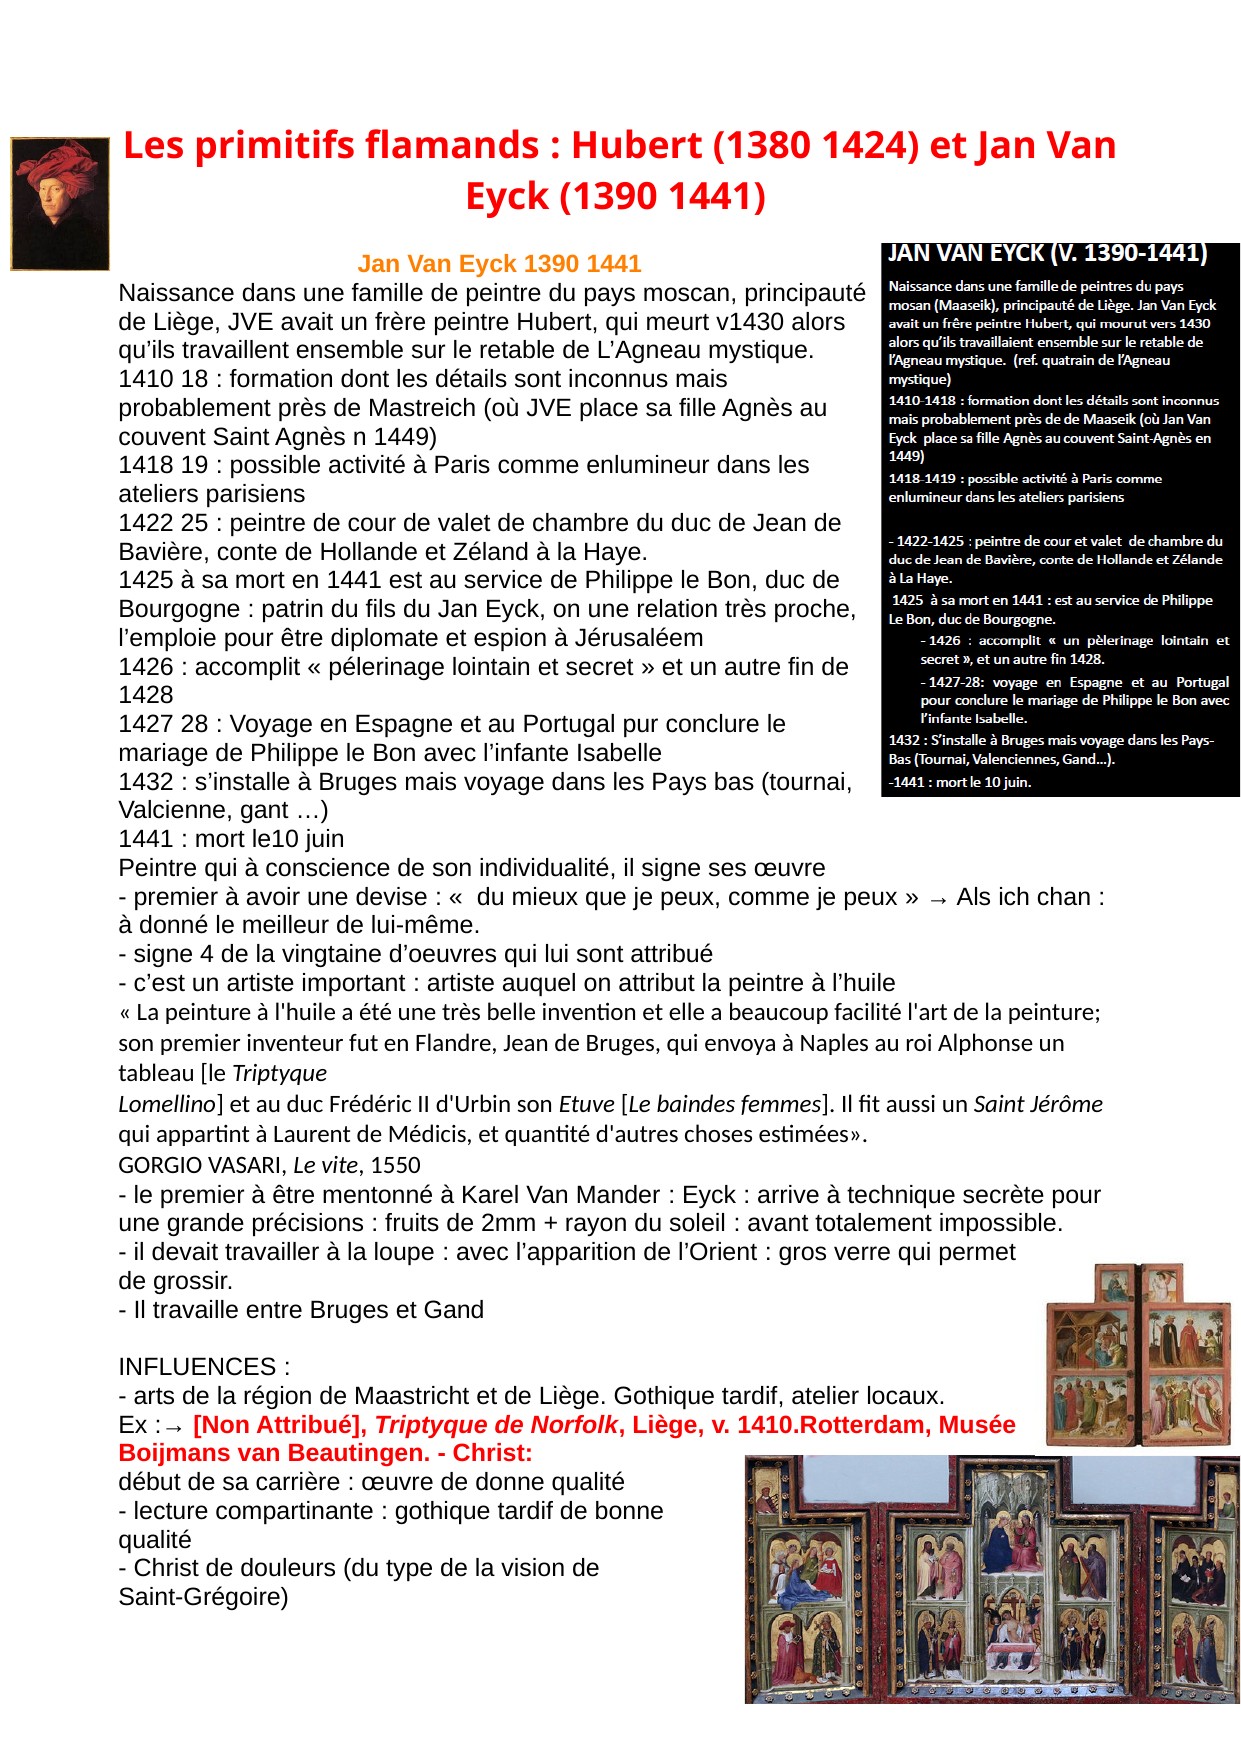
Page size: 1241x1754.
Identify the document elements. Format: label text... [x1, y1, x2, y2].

text Lomellino] et au duc Frédéric II d'Urbin son Etuve [Le baindes femmes]. Il fit aussi un Saint Jérôme qui appartint à Laurent de Médicis, et quantité d'autres choses estimées». [118, 1088, 1122, 1149]
text - Christ de douleurs (du type de la vision de [118, 1553, 744, 1582]
text début de sa carrière : œuvre de donne qualité [118, 1467, 744, 1496]
text - lecture compartinante : gothique tardif de bonne qualité [118, 1496, 744, 1553]
text - premier à avoir une devise : « du mieux que je peux, comme je peux » → Als ich chan : à donné le meilleur de lui-même. [118, 881, 1122, 939]
text - arts de la région de Maastricht et de Liège. Gothique tardif, atelier locaux. [118, 1381, 1035, 1409]
picture [744, 1257, 1241, 1704]
text 1441 : mort le10 juin [118, 824, 1122, 853]
text Naissance dans une famille de peintre du pays moscan, principauté de Liège, JVE avait un frère peintre Hubert, qui meurt v1430 alors qu’ils travaillent ensemble sur le retable de L’Agneau mystique. [118, 278, 881, 364]
text - Il travaille entre Bruges et Gand [118, 1294, 1035, 1323]
text 1432 : s’installe à Bruges mais voyage dans les Pays bas (tournai, Valcienne, gant …) [118, 766, 1122, 824]
picture [10, 137, 111, 271]
text INFLUENCES : [118, 1352, 1035, 1381]
text 1422 25 : peintre de cour de valet de chambre du duc de Jean de Bavière, conte de Hollande et Zéland à la Haye. [118, 508, 881, 565]
text 1410 18 : formation dont les détails sont inconnus mais probablement près de Mastreich (où JVE place sa fille Agnès au couvent Saint Agnès n 1449) [118, 364, 881, 450]
text Peintre qui à conscience de son individualité, il signe ses œuvre [118, 853, 1122, 881]
text - c’est un artiste important : artiste auquel on attribut la peintre à l’huile [118, 968, 1122, 996]
text GORGIO VASARI, Le vite, 1550 [118, 1149, 1122, 1179]
text 1427 28 : Voyage en Espagne et au Portugal pur conclure le mariage de Philippe le Bon avec l’infante Isabelle [118, 709, 881, 766]
text Ex :→ [Non Attribué], Triptyque de Norfolk, Liège, v. 1410.Rotterdam, Musée Boijmans van Beautingen. - Christ: [118, 1409, 1035, 1467]
text - il devait travailler à la loupe : avec l’apparition de l’Orient : gros verre qui permet de grossir. [118, 1237, 1122, 1294]
text Jan Van Eyck 1390 1441 [118, 249, 881, 278]
text « La peinture à l'huile a été une très belle invention et elle a beaucoup facilité l'art de la peinture; son premier inventeur fut en Flandre, Jean de Bruges, qui envoya à Naples au roi Alphonse un tableau [le Triptyque [118, 996, 1122, 1088]
text 1418 19 : possible activité à Paris comme enlumineur dans les ateliers parisiens [118, 450, 881, 508]
text Les primitifs flamands : Hubert (1380 1424) et Jan Van Eyck (1390 1441) [118, 118, 1122, 220]
picture [881, 243, 1241, 797]
text - signe 4 de la vingtaine d’oeuvres qui lui sont attribué [118, 939, 1122, 968]
text - le premier à être mentonné à Karel Van Mander : Eyck : arrive à technique secrète pour une grande précisions : fruits de 2mm + rayon du soleil : avant totalement impossible. [118, 1179, 1122, 1237]
text 1426 : accomplit « pélerinage lointain et secret » et un autre fin de 1428 [118, 651, 881, 709]
text Saint-Grégoire) [118, 1582, 744, 1611]
text 1425 à sa mort en 1441 est au service de Philippe le Bon, duc de Bourgogne : patrin du fils du Jan Eyck, on une relation très proche, l’emploie pour être diplomate et espion à Jérusaléem [118, 565, 881, 651]
